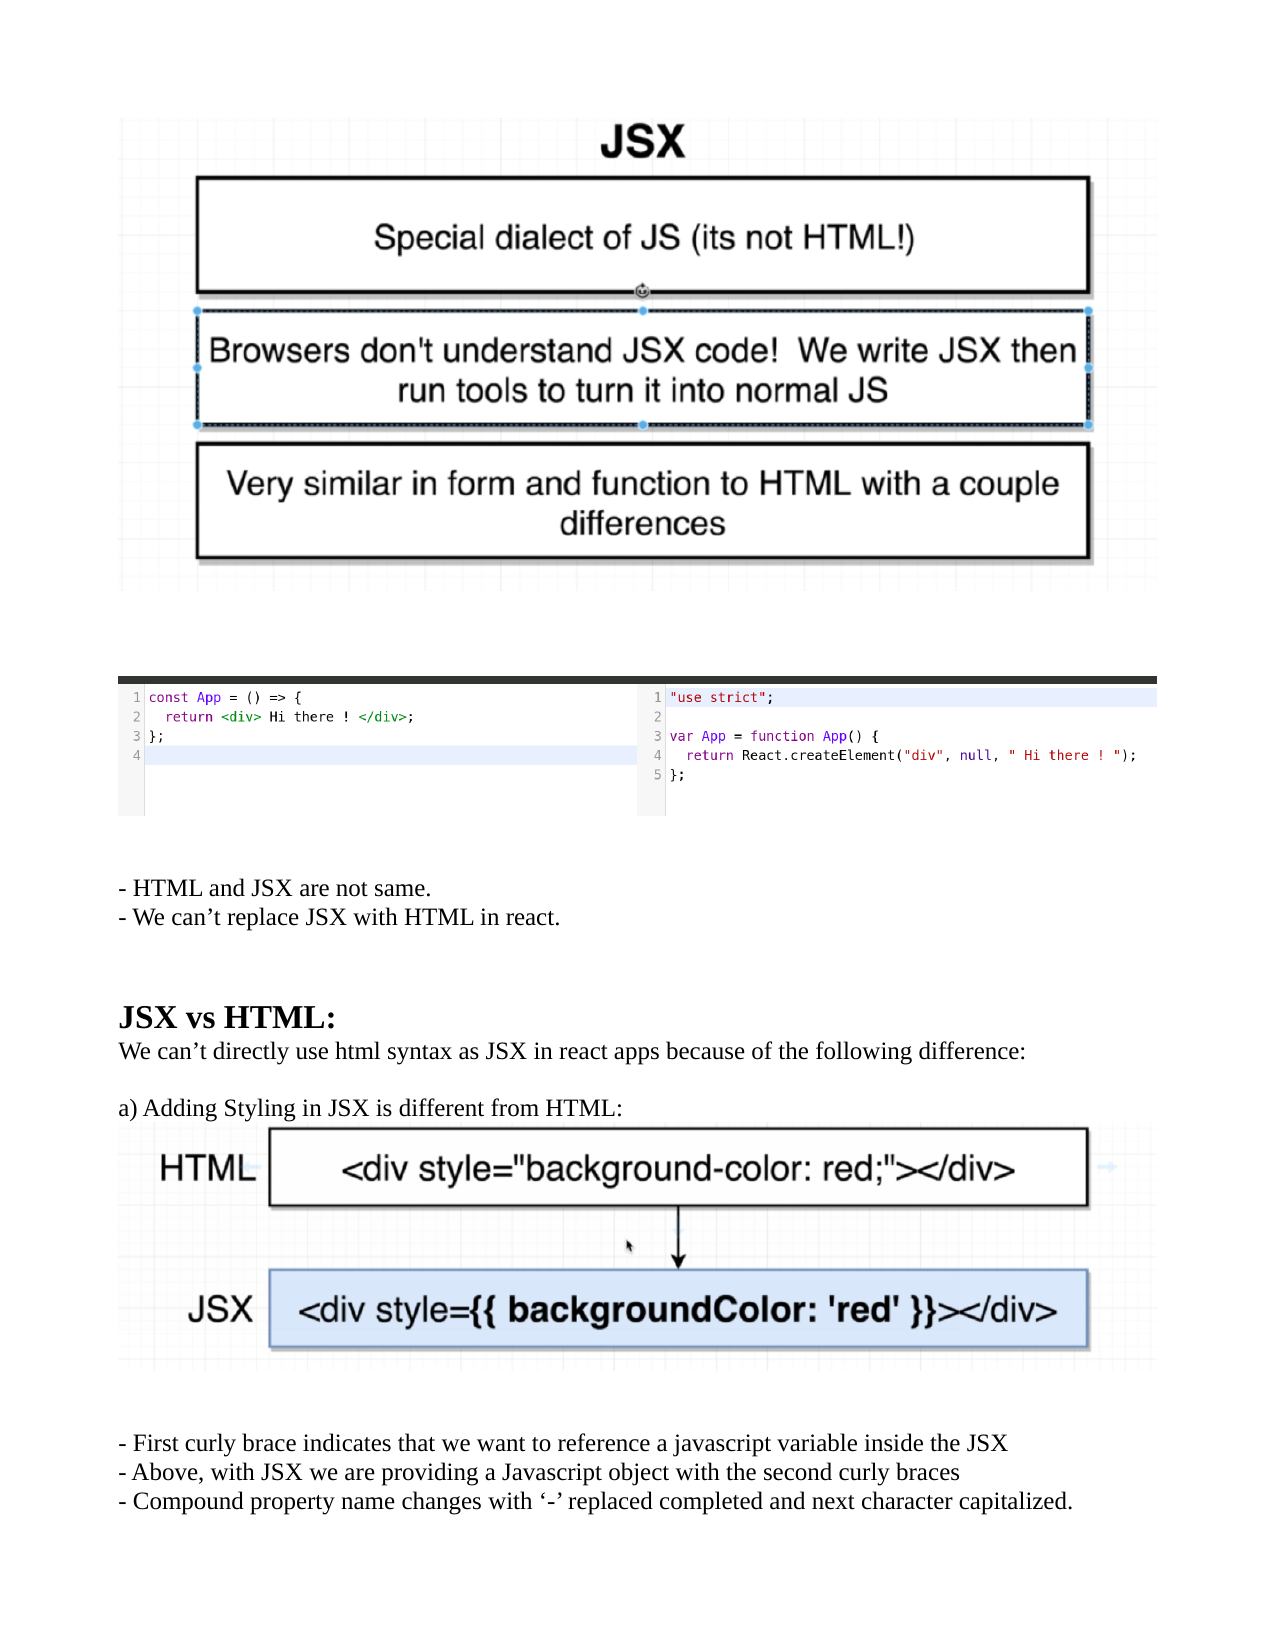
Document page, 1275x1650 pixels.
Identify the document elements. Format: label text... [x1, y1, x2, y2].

text JSX vs HTML: [118, 997, 1157, 1036]
text - First curly brace indicates that we want to reference a javascript variable inside the JSX [118, 1428, 1157, 1457]
text a) Adding Styling in JSX is different from HTML: [118, 1093, 1157, 1122]
picture [118, 1122, 1157, 1371]
text - HTML and JSX are not same. [118, 873, 1157, 902]
text - Compound property name changes with ‘-’ replaced completed and next character capitalized. [118, 1486, 1157, 1515]
picture [118, 118, 1157, 591]
text We can’t directly use html syntax as JSX in react apps because of the following difference: [118, 1036, 1157, 1064]
picture [118, 676, 1157, 816]
text - We can’t replace JSX with HTML in react. [118, 902, 1157, 930]
text - Above, with JSX we are providing a Javascript object with the second curly braces [118, 1457, 1157, 1486]
